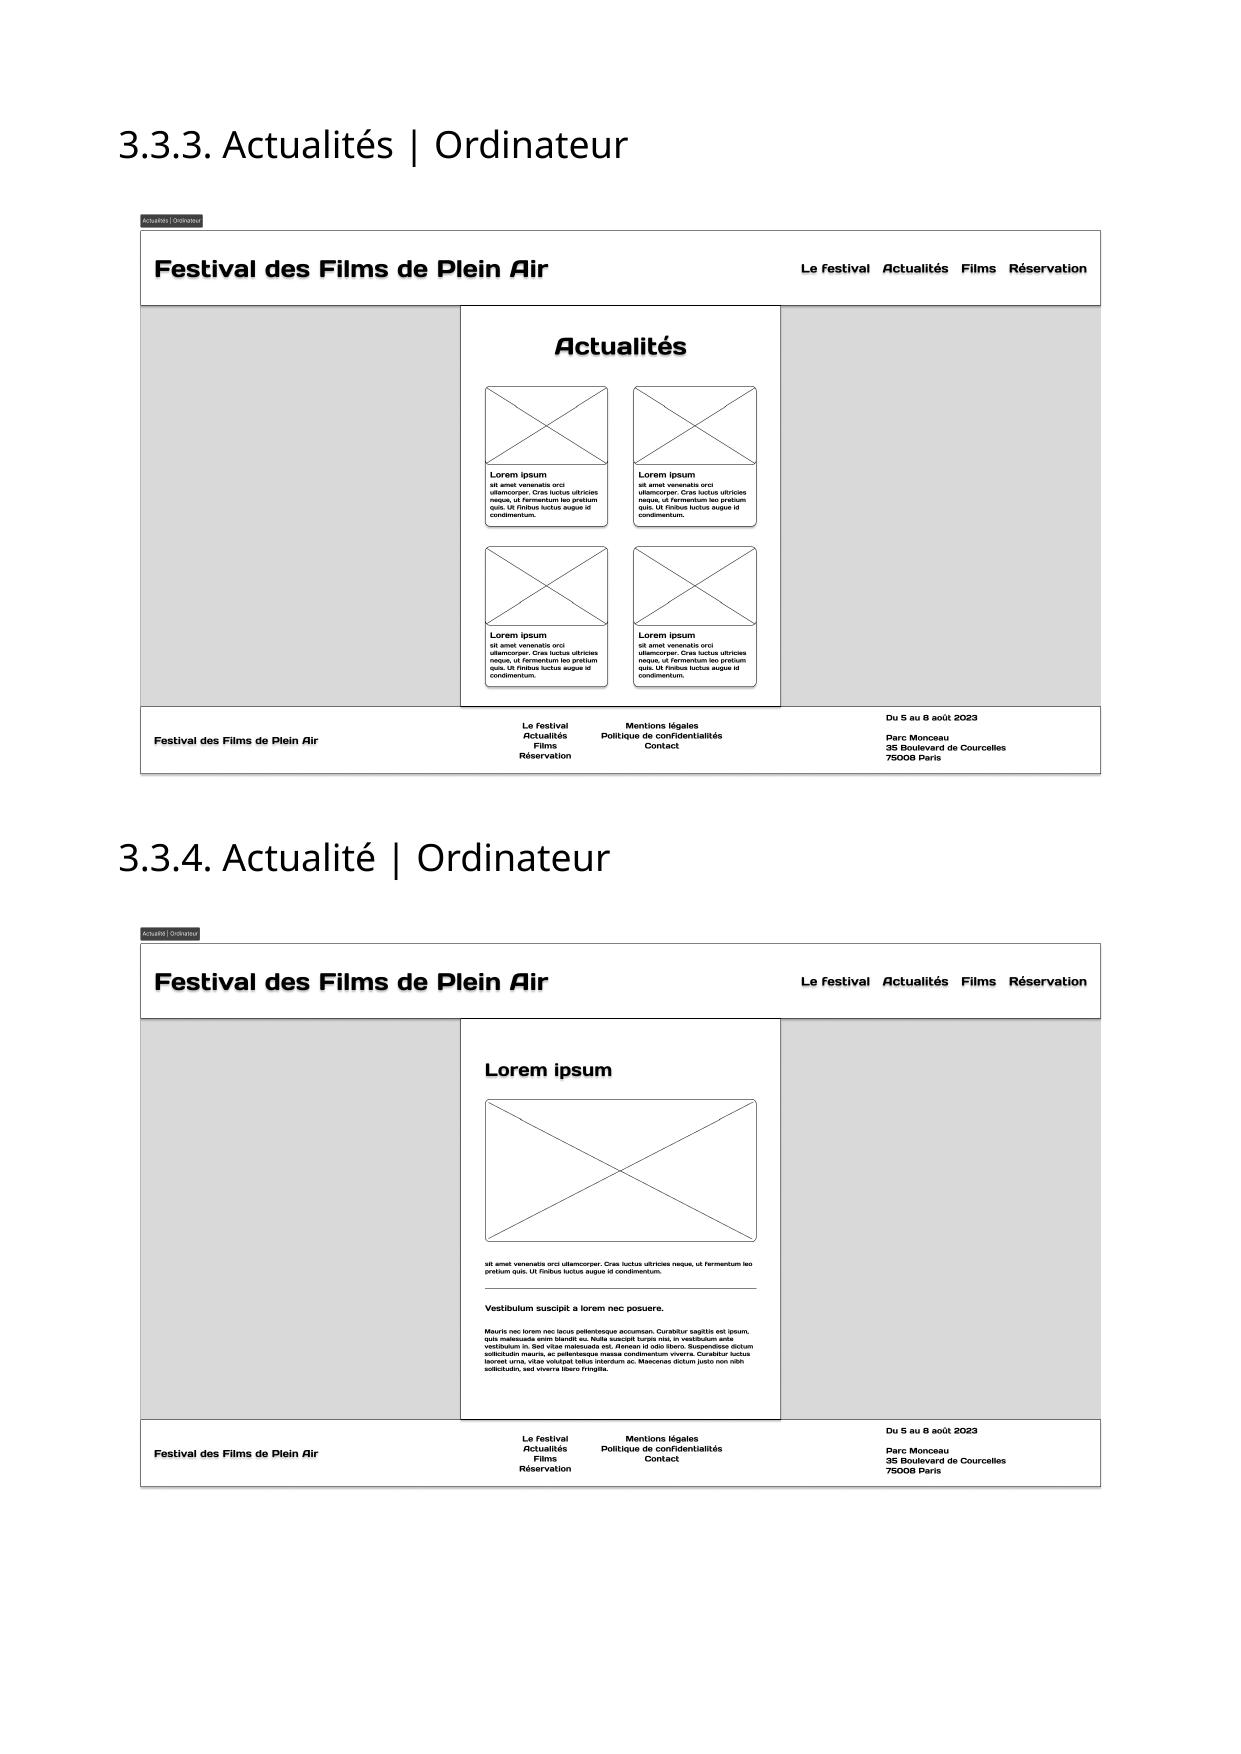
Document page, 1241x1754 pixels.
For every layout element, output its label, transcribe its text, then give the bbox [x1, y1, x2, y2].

text 3.3.3. Actualités | Ordinateur [118, 118, 1122, 169]
picture [118, 924, 1123, 1511]
text 3.3.4. Actualité | Ordinateur [118, 831, 1122, 882]
picture [118, 210, 1123, 798]
